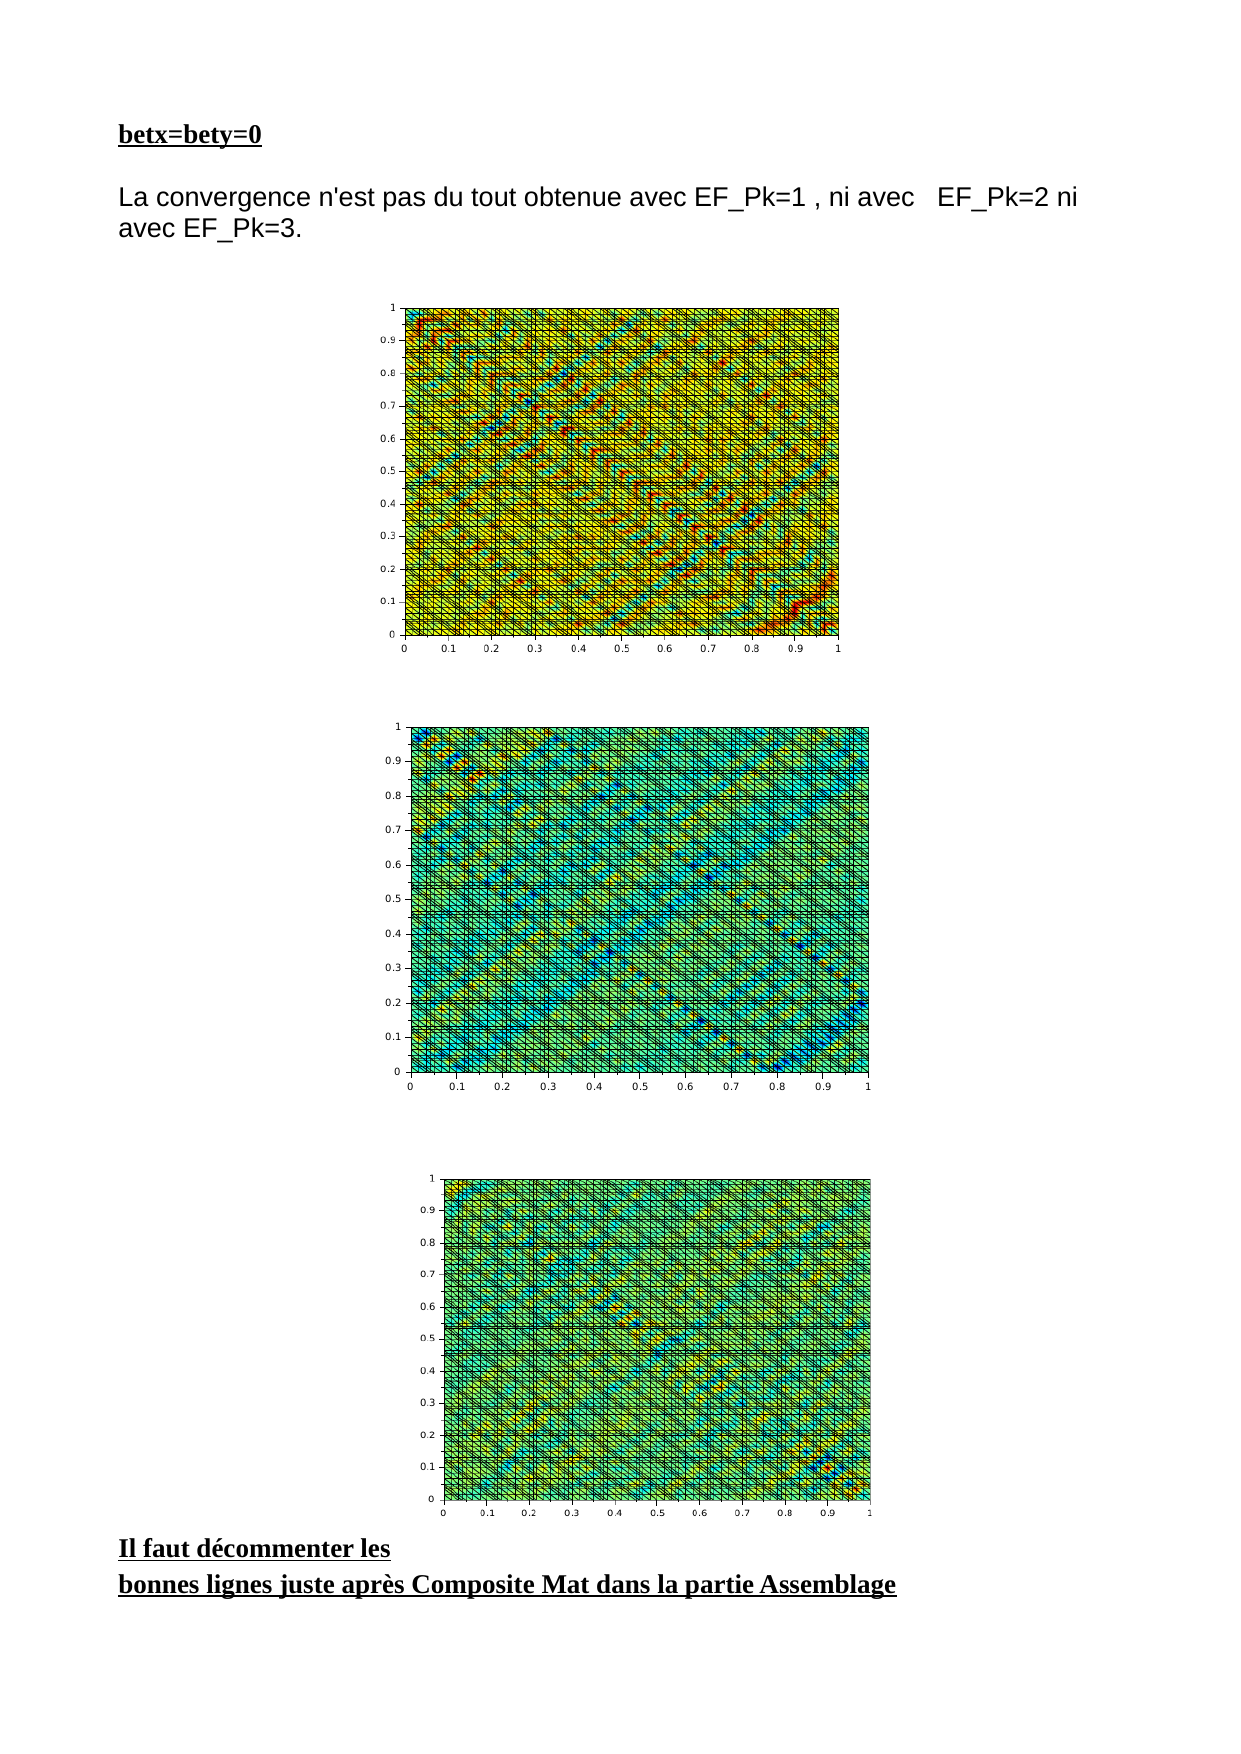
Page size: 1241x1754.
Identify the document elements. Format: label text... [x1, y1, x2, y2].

picture [360, 285, 881, 673]
text betx=bety=0 [118, 118, 1122, 149]
text Il faut décommenter les bonnes lignes juste après Composite Mat dans la partie Assemblage [118, 1532, 1122, 1599]
picture [362, 697, 912, 1119]
subtitle La convergence n'est pas du tout obtenue avec EF_Pk=1 , ni avec EF_Pk=2 ni avec EF_Pk=3. [118, 181, 1122, 243]
picture [414, 1155, 897, 1540]
